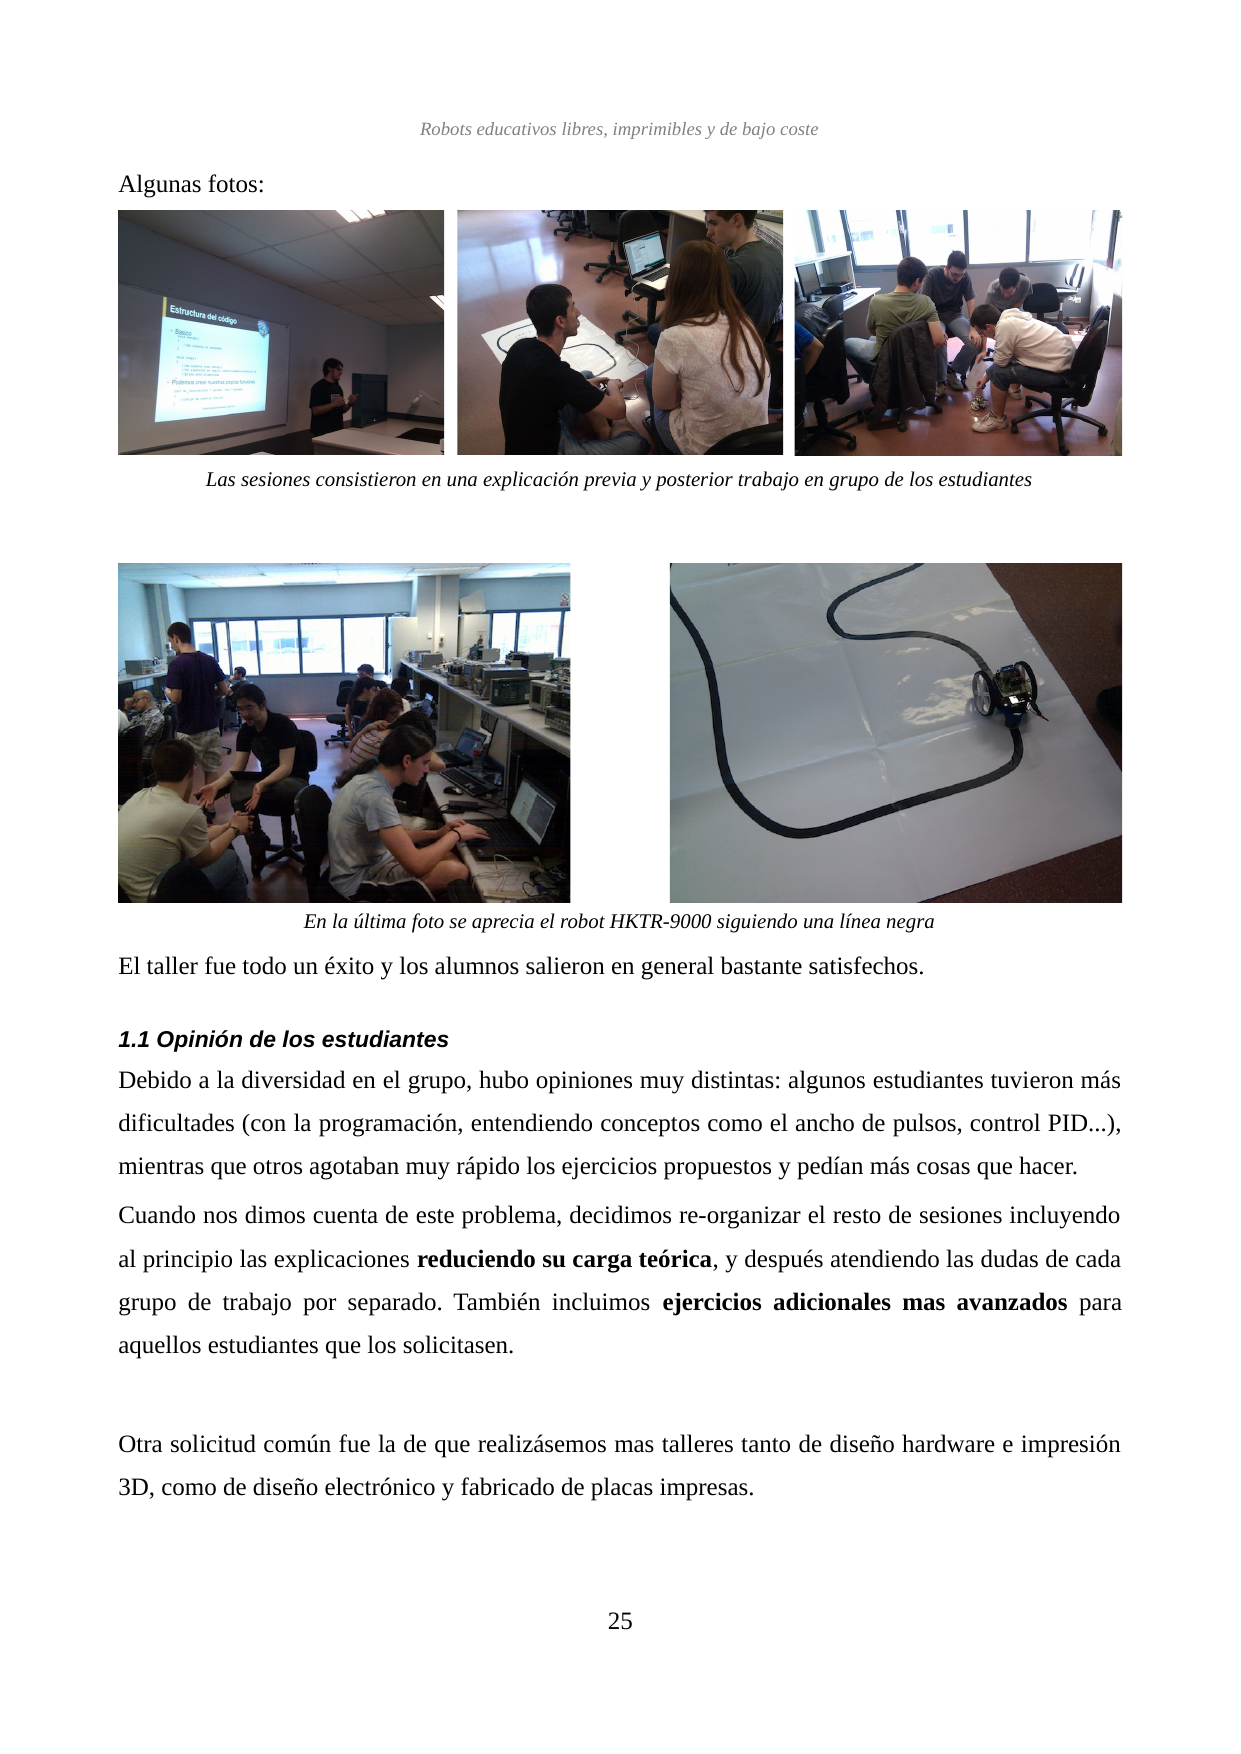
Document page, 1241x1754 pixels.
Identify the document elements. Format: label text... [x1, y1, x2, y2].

subtitle 1.1 Opinión de los estudiantes [118, 1026, 1122, 1052]
text En la última foto se aprecia el robot HKTR-9000 siguiendo una línea negra [118, 552, 1122, 933]
picture [118, 210, 445, 455]
picture [794, 210, 1123, 456]
picture [457, 210, 784, 455]
text Las sesiones consistieron en una explicación previa y posterior trabajo en grupo de los estudiantes [118, 219, 1122, 491]
picture [669, 563, 1123, 903]
picture [118, 563, 571, 903]
text El taller fue todo un éxito y los alumnos salieron en general bastante satisfechos. [118, 951, 1122, 980]
text Debido a la diversidad en el grupo, hubo opiniones muy distintas: algunos estudiantes tuvieron más dificultades (con la programación, entendiendo conceptos como el ancho de pulsos, control PID...), mientras que otros agotaban muy rápido los ejercicios propuestos y pedían más cosas que hacer. [118, 1065, 1122, 1180]
text Algunas fotos: [118, 169, 1122, 198]
text Cuando nos dimos cuenta de este problema, decidimos re-organizar el resto de sesiones incluyendo al principio las explicaciones reduciendo su carga teórica, y después atendiendo las dudas de cada grupo de trabajo por separado. También incluimos ejercicios adicionales mas avanzados para aquellos estudiantes que los solicitasen. [118, 1201, 1122, 1359]
text Otra solicitud común fue la de que realizásemos mas talleres tanto de diseño hardware e impresión 3D, como de diseño electrónico y fabricado de placas impresas. [118, 1429, 1122, 1501]
